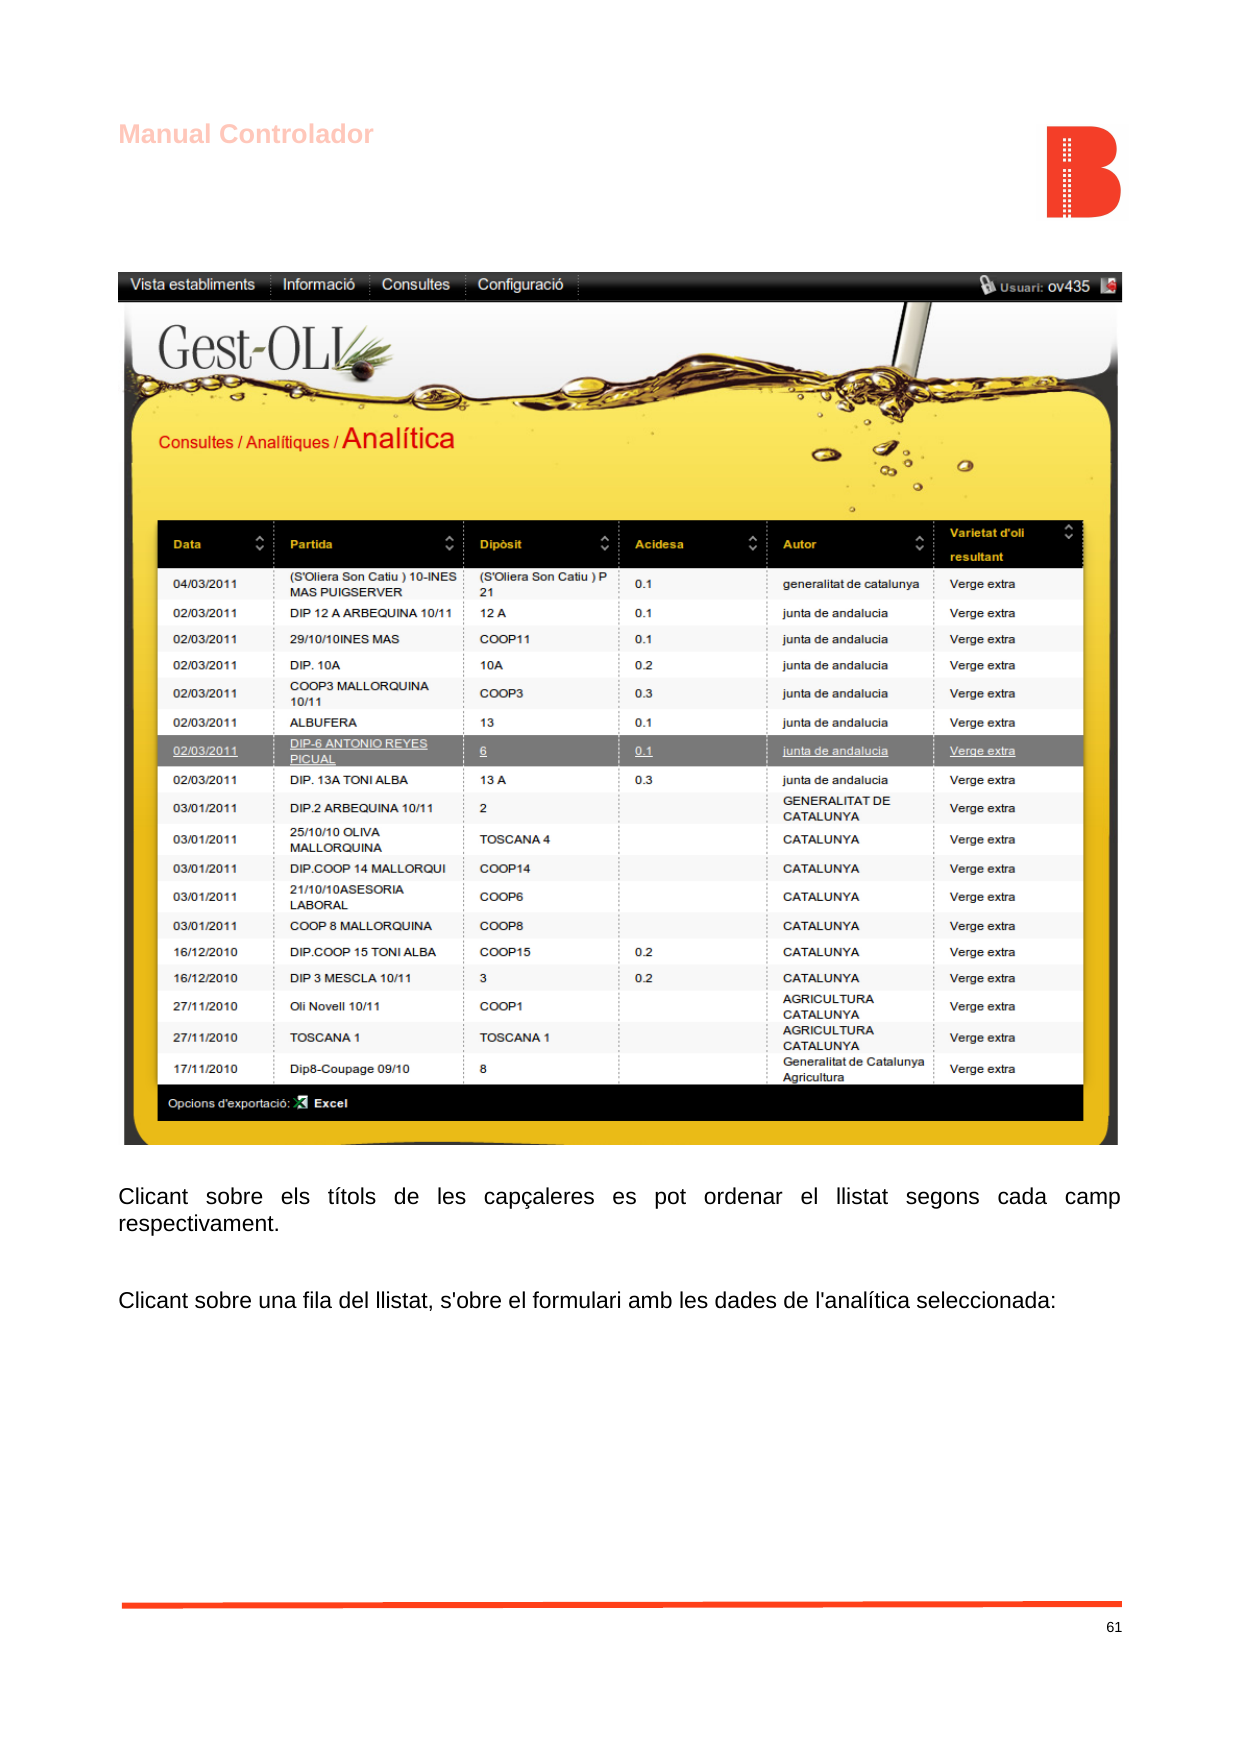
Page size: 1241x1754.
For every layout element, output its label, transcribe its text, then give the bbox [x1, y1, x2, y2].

text Clicant sobre una fila del llistat, s'obre el formulari amb les dades de l'analítica seleccionada: [118, 1287, 1122, 1313]
picture [118, 272, 1123, 1145]
picture [1036, 124, 1130, 221]
text Clicant sobre els títols de les capçaleres es pot ordenar el llistat segons cada camp respectivament. [118, 1183, 1122, 1236]
